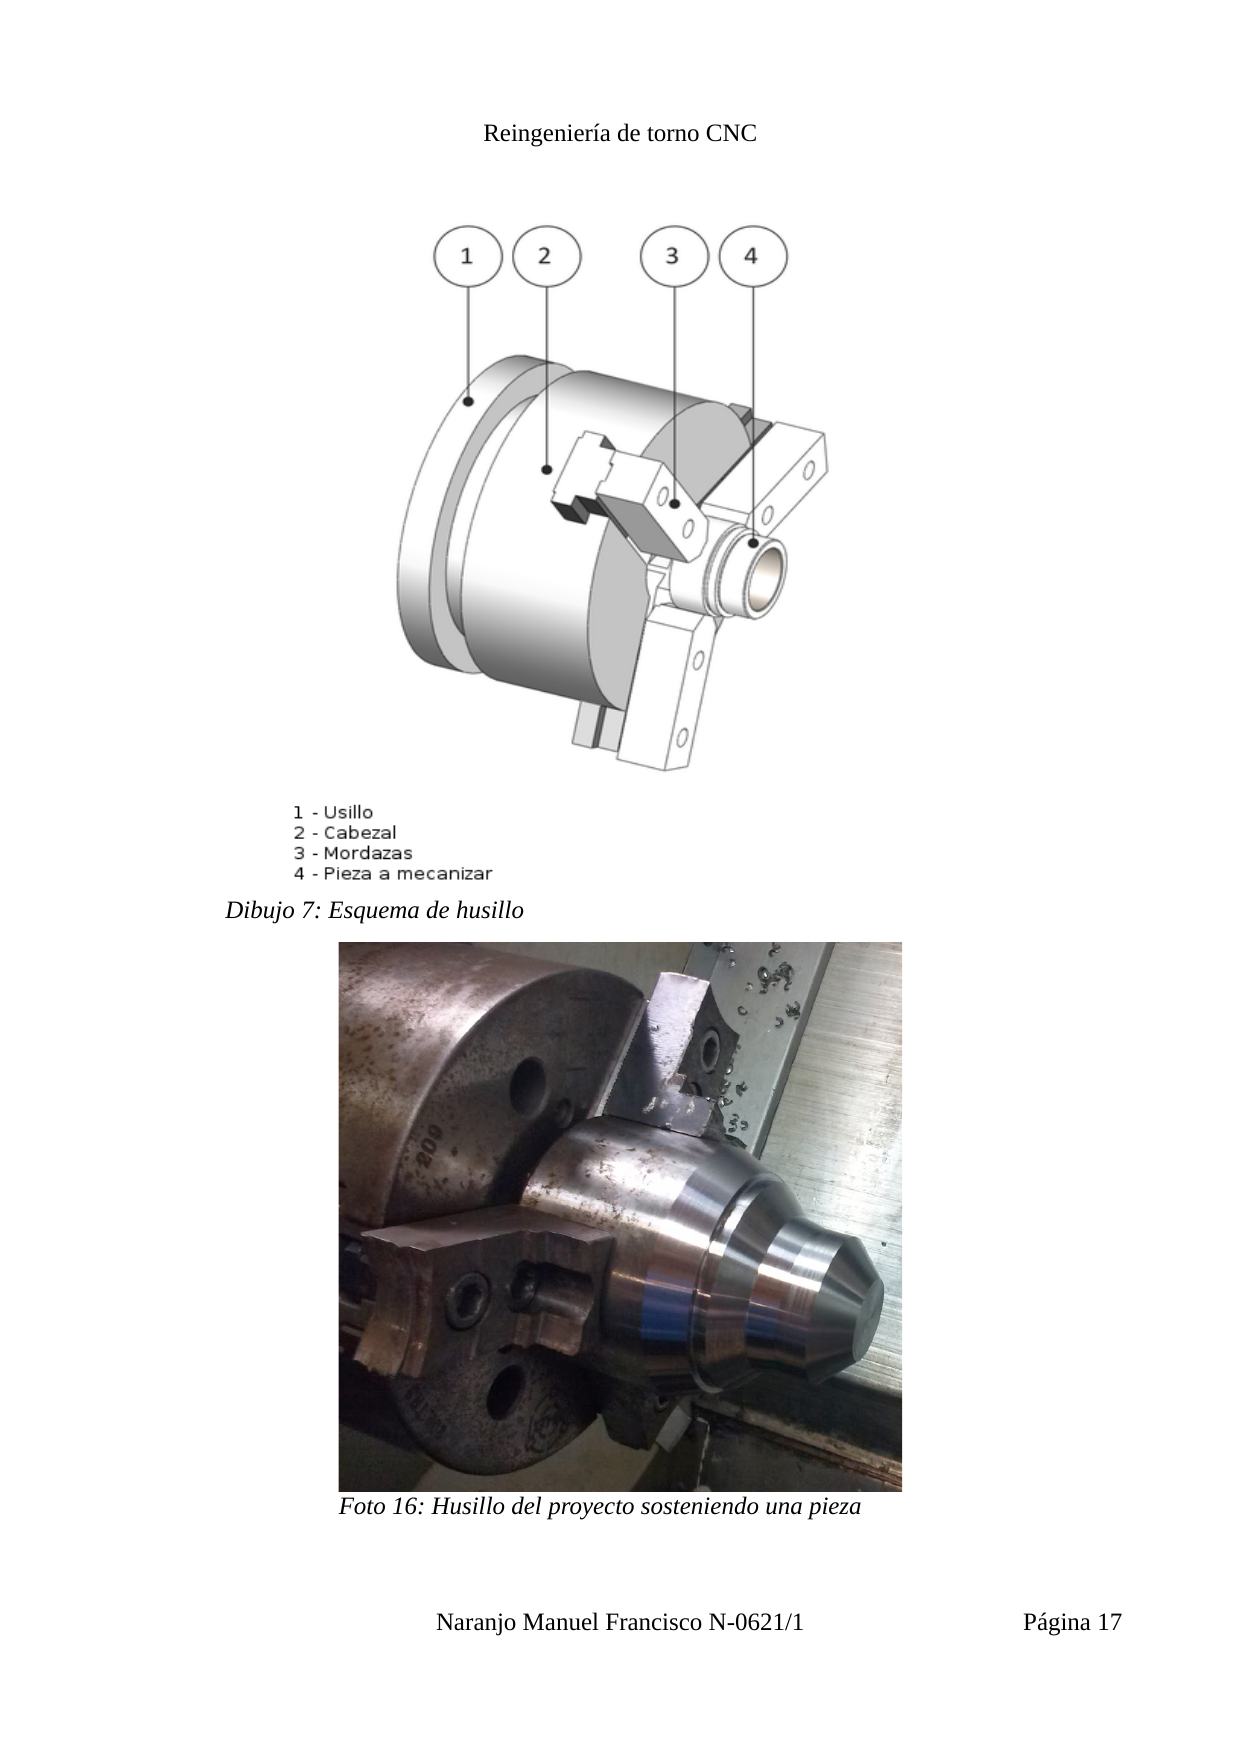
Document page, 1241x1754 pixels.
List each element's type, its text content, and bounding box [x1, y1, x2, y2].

text Dibujo 7: Esquema de husillo [225, 896, 1015, 924]
picture [225, 190, 1016, 896]
picture [338, 942, 903, 1492]
text Foto 16: Husillo del proyecto sosteniendo una pieza [338, 1492, 902, 1520]
